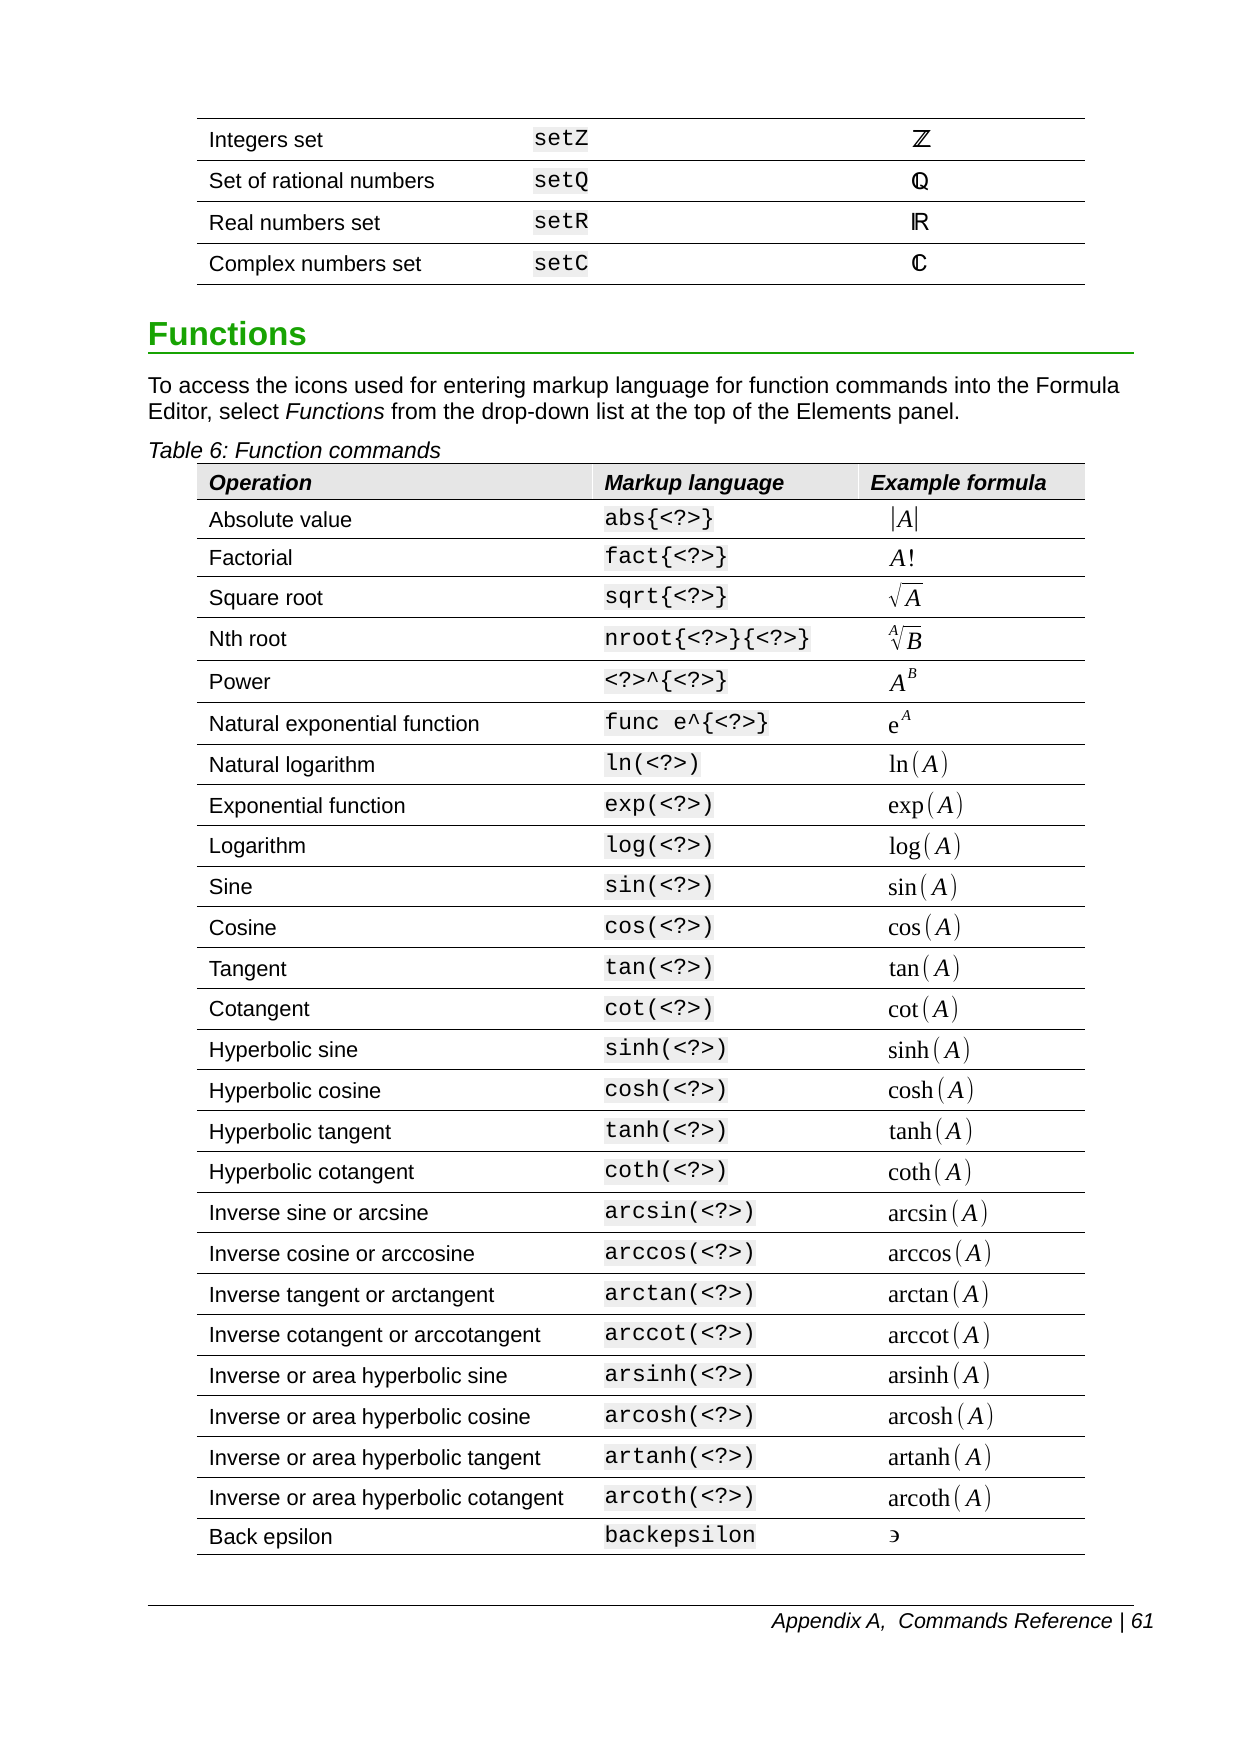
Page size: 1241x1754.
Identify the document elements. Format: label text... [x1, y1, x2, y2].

table_cell arctan(<?>) [593, 1274, 858, 1314]
table_cell [859, 948, 1085, 988]
table_cell [859, 1233, 1085, 1273]
table_cell Integers set [197, 119, 521, 159]
table_cell [859, 618, 1085, 660]
table_cell [859, 1315, 1085, 1354]
table_cell Power [197, 661, 592, 702]
table_header Example formula [859, 464, 1085, 499]
table_cell [859, 907, 1085, 947]
table_cell [859, 989, 1085, 1029]
table_cell [859, 500, 1085, 538]
table_cell Inverse or area hyperbolic cotangent [197, 1478, 592, 1517]
table_cell [859, 867, 1085, 906]
table_cell ln(<?>) [593, 745, 858, 784]
table_cell [859, 826, 1085, 866]
table_cell Hyperbolic cosine [197, 1070, 592, 1110]
table_cell sinh(<?>) [593, 1030, 858, 1069]
table_cell arcoth(<?>) [593, 1478, 858, 1517]
table_cell tan(<?>) [593, 948, 858, 988]
table_cell Inverse or area hyperbolic cosine [197, 1396, 592, 1436]
table_cell cot(<?>) [593, 989, 858, 1029]
table_cell Set of rational numbers [197, 161, 521, 201]
table_cell [859, 539, 1085, 576]
table_cell Real numbers set [197, 202, 521, 242]
table_cell Hyperbolic sine [197, 1030, 592, 1069]
table_cell Cosine [197, 907, 592, 947]
table_cell Exponential function [197, 785, 592, 825]
table_cell artanh(<?>) [593, 1437, 858, 1477]
table_cell coth(<?>) [593, 1152, 858, 1192]
table_cell [859, 1356, 1085, 1395]
table_cell sqrt{<?>} [593, 577, 858, 617]
table_cell Hyperbolic cotangent [197, 1152, 592, 1192]
table_cell Cotangent [197, 989, 592, 1029]
table_cell exp(<?>) [593, 785, 858, 825]
table_cell Inverse cotangent or arccotangent [197, 1315, 592, 1354]
table_cell setQ [521, 161, 881, 201]
table_cell log(<?>) [593, 826, 858, 866]
table_cell [859, 1111, 1085, 1151]
table_cell fact{<?>} [593, 539, 858, 576]
text Table 6: Function commands [148, 437, 1134, 463]
table_cell Hyperbolic tangent [197, 1111, 592, 1151]
table_cell [859, 1274, 1085, 1314]
table_cell <?>^{<?>} [593, 661, 858, 702]
table_cell Complex numbers set [197, 244, 521, 284]
table_cell [881, 244, 1085, 284]
table_cell sin(<?>) [593, 867, 858, 906]
table_cell cos(<?>) [593, 907, 858, 947]
subtitle Functions [148, 313, 1134, 352]
table_cell Tangent [197, 948, 592, 988]
table_cell setZ [521, 119, 881, 159]
table_cell Inverse tangent or arctangent [197, 1274, 592, 1314]
table_cell func e^{<?>} [593, 703, 858, 743]
table_cell arccos(<?>) [593, 1233, 858, 1273]
table_cell [859, 745, 1085, 784]
table_cell setC [521, 244, 881, 284]
table_cell backepsilon [593, 1519, 858, 1554]
table_cell [881, 161, 1085, 201]
table_cell [859, 1152, 1085, 1192]
table_cell Inverse cosine or arccosine [197, 1233, 592, 1273]
table_cell Logarithm [197, 826, 592, 866]
table_cell [859, 1193, 1085, 1232]
table_cell Natural exponential function [197, 703, 592, 743]
text To access the icons used for entering markup language for function commands into the Formula Editor, select Functions from the drop-down list at the top of the Elements panel. [148, 372, 1134, 424]
table_cell arsinh(<?>) [593, 1356, 858, 1395]
table_cell setR [521, 202, 881, 242]
table_cell [859, 1030, 1085, 1069]
table_cell arcosh(<?>) [593, 1396, 858, 1436]
table_cell arccot(<?>) [593, 1315, 858, 1354]
table_cell Inverse or area hyperbolic sine [197, 1356, 592, 1395]
table_cell [881, 119, 1085, 159]
table_header Markup language [593, 464, 858, 499]
table_cell [881, 202, 1085, 242]
table_cell [859, 703, 1085, 743]
table_cell Natural logarithm [197, 745, 592, 784]
table_cell Square root [197, 577, 592, 617]
table_cell Back epsilon [197, 1519, 592, 1554]
table_cell Factorial [197, 539, 592, 576]
table_cell [859, 577, 1085, 617]
table_cell nroot{<?>}{<?>} [593, 618, 858, 660]
table_cell cosh(<?>) [593, 1070, 858, 1110]
table_cell arcsin(<?>) [593, 1193, 858, 1232]
table_cell Inverse sine or arcsine [197, 1193, 592, 1232]
table_cell [859, 1437, 1085, 1477]
table_cell Inverse or area hyperbolic tangent [197, 1437, 592, 1477]
table_cell abs{<?>} [593, 500, 858, 538]
table_cell [859, 1519, 1085, 1554]
table_cell [859, 1478, 1085, 1517]
table_cell tanh(<?>) [593, 1111, 858, 1151]
table_cell Absolute value [197, 500, 592, 538]
table_cell [859, 1070, 1085, 1110]
table_header Operation [197, 464, 592, 499]
table_cell Nth root [197, 618, 592, 660]
table_cell [859, 1396, 1085, 1436]
table_cell [859, 661, 1085, 702]
table_cell [859, 785, 1085, 825]
table_cell Sine [197, 867, 592, 906]
